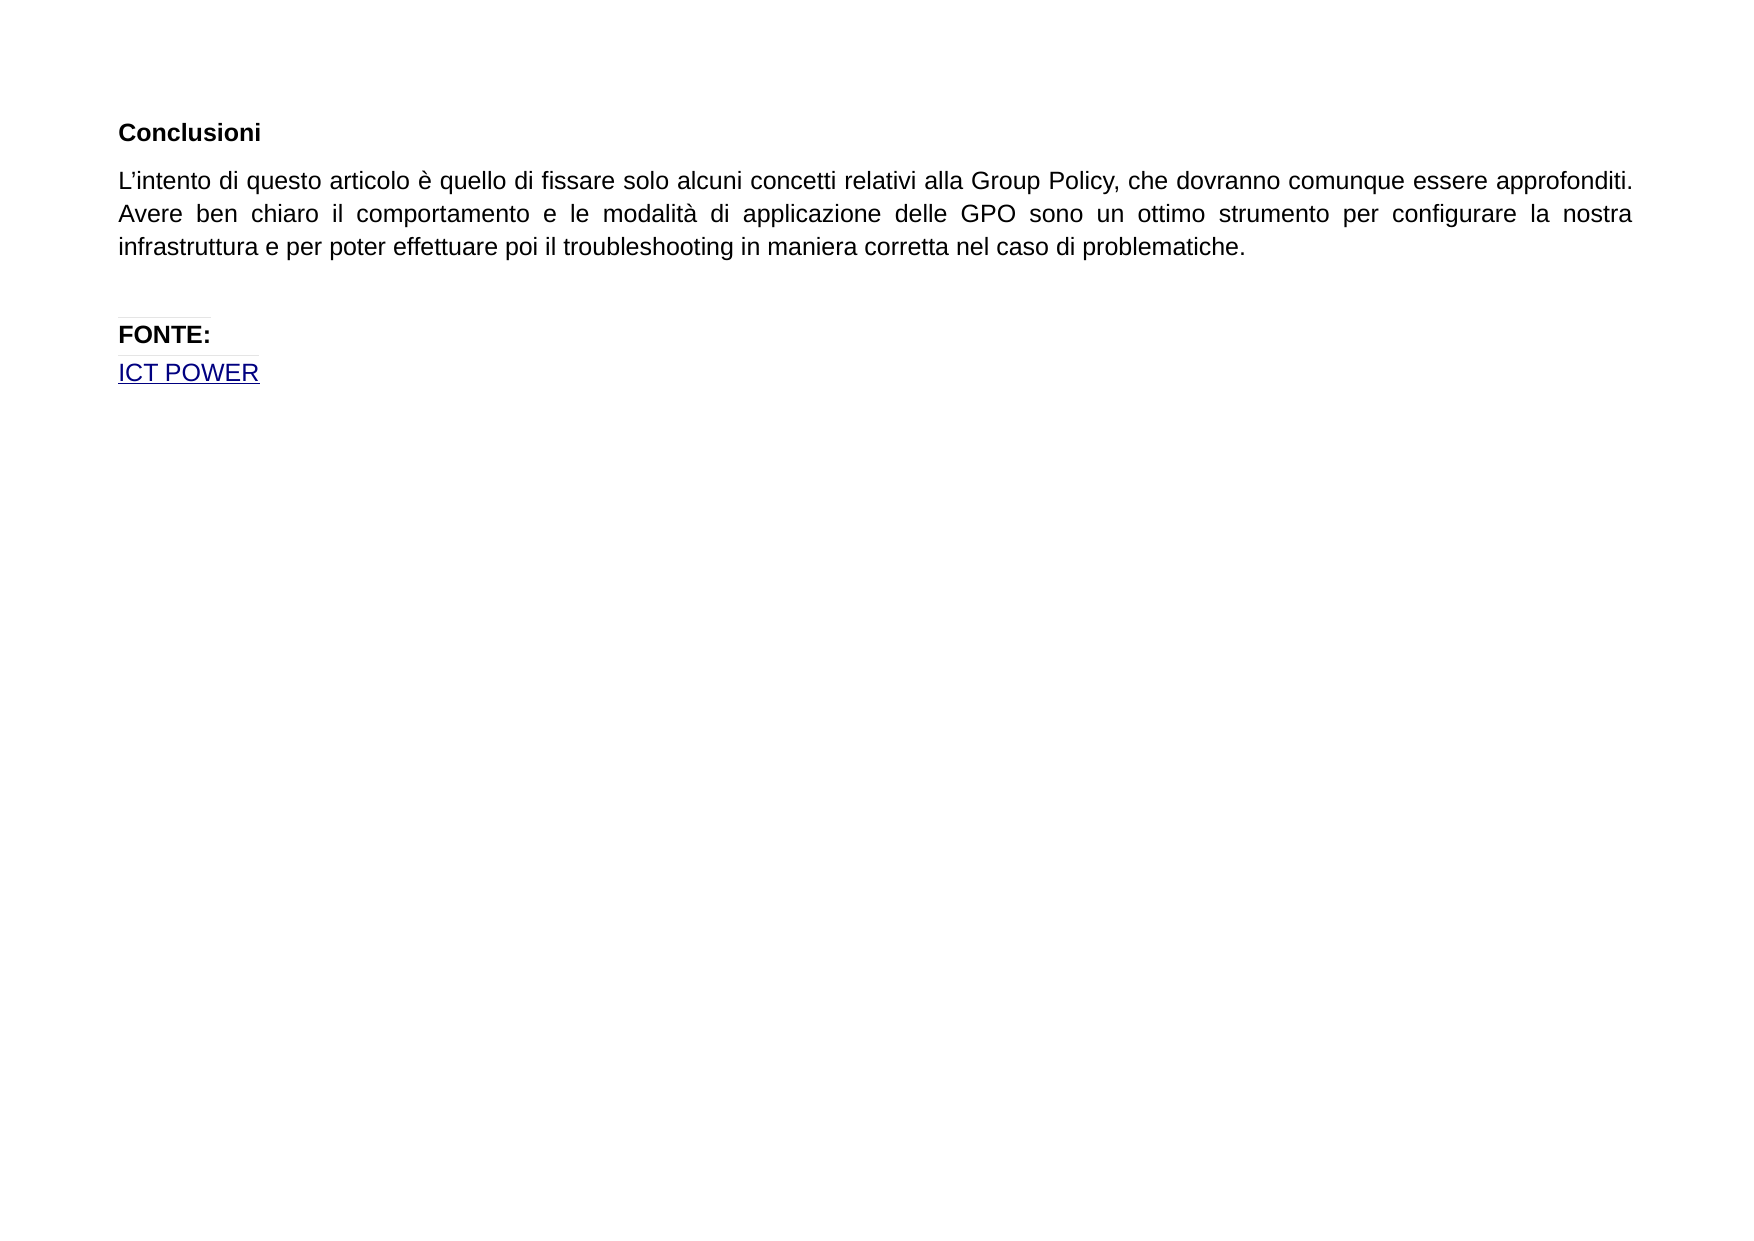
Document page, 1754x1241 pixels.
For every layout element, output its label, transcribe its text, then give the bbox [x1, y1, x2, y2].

text L’intento di questo articolo è quello di fissare solo alcuni concetti relativi alla Group Policy, che dovranno comunque essere approfonditi. Avere ben chiaro il comportamento e le modalità di applicazione delle GPO sono un ottimo strumento per configurare la nostra infrastruttura e per poter effettuare poi il troubleshooting in maniera corretta nel caso di problematiche. [118, 166, 1636, 261]
text Fonte: [118, 317, 1636, 349]
text ICT Power [118, 355, 1636, 387]
text Conclusioni [118, 118, 1636, 147]
